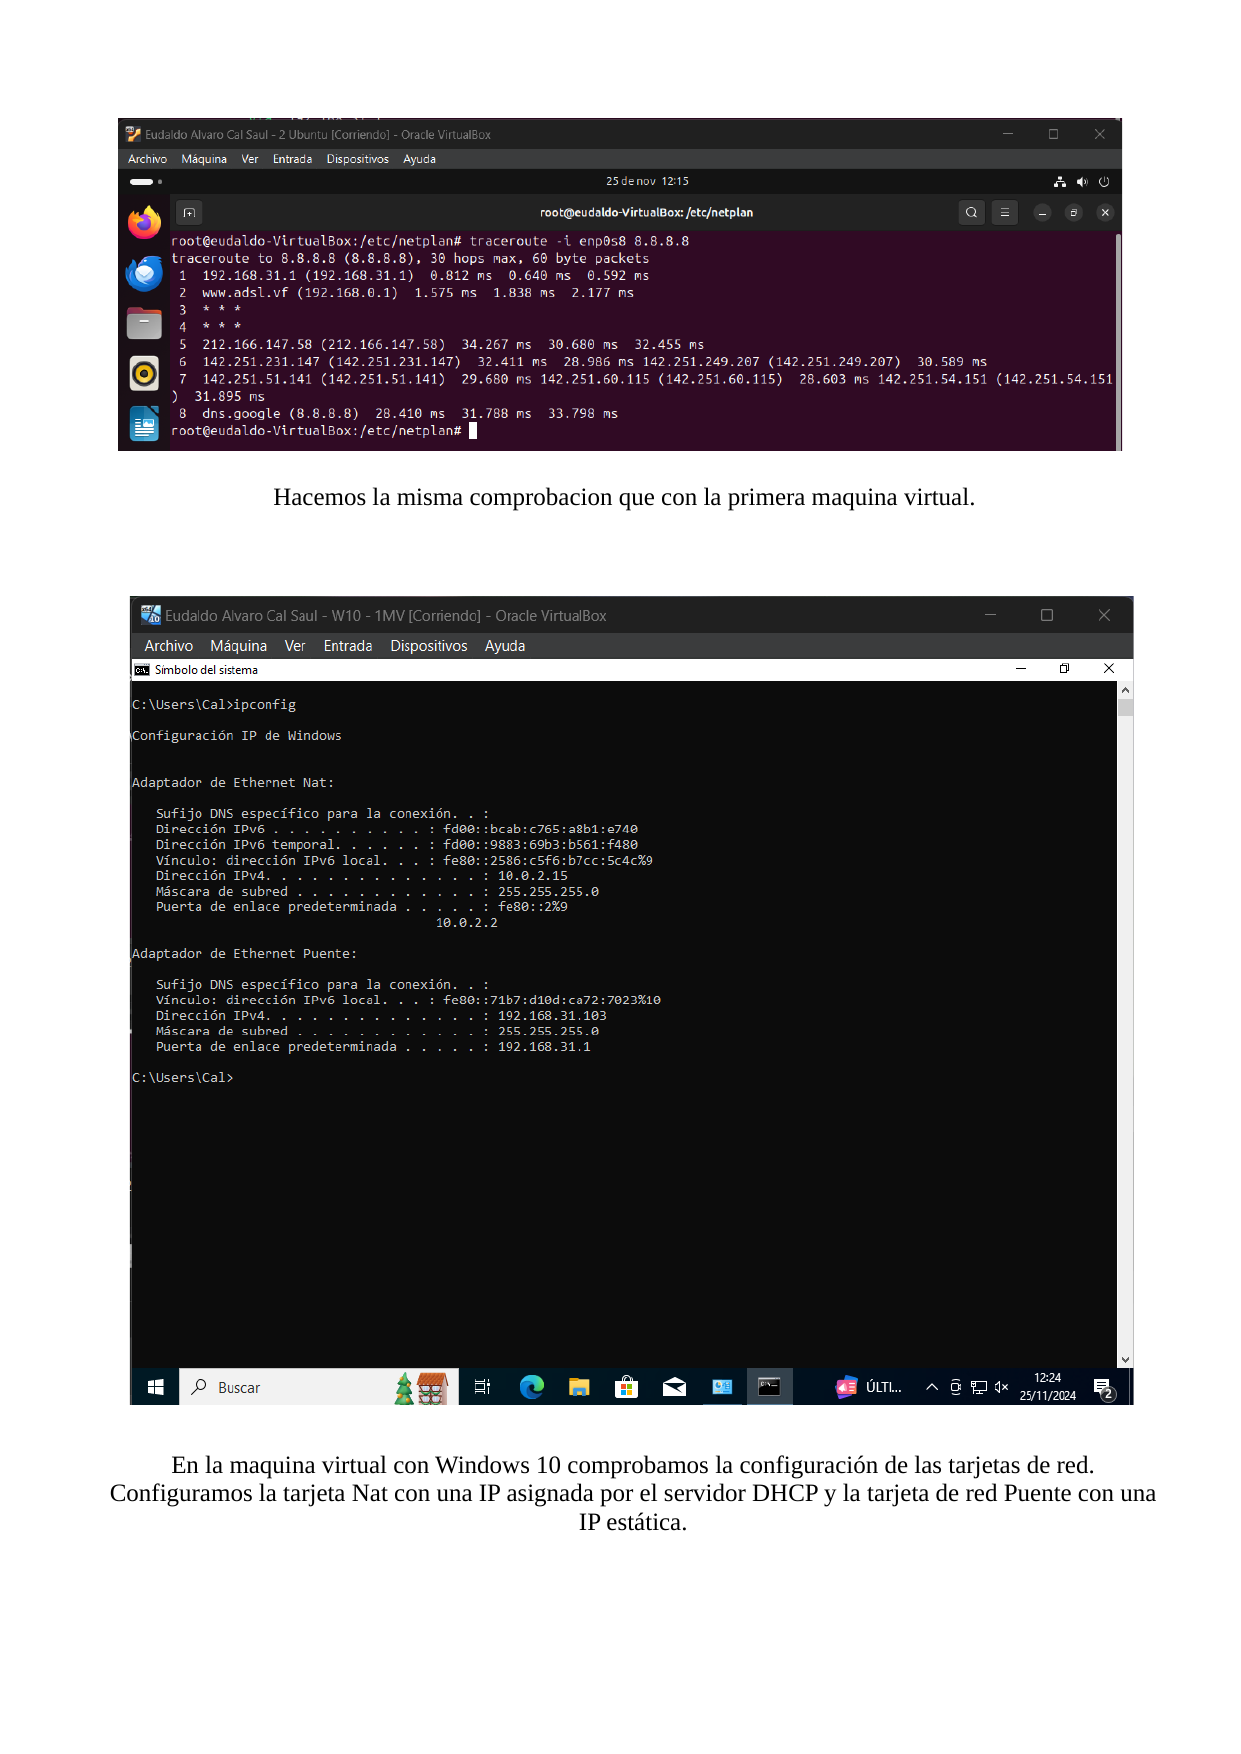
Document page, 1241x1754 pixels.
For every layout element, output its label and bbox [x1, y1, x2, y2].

picture [118, 118, 1123, 451]
picture [129, 596, 1134, 1405]
